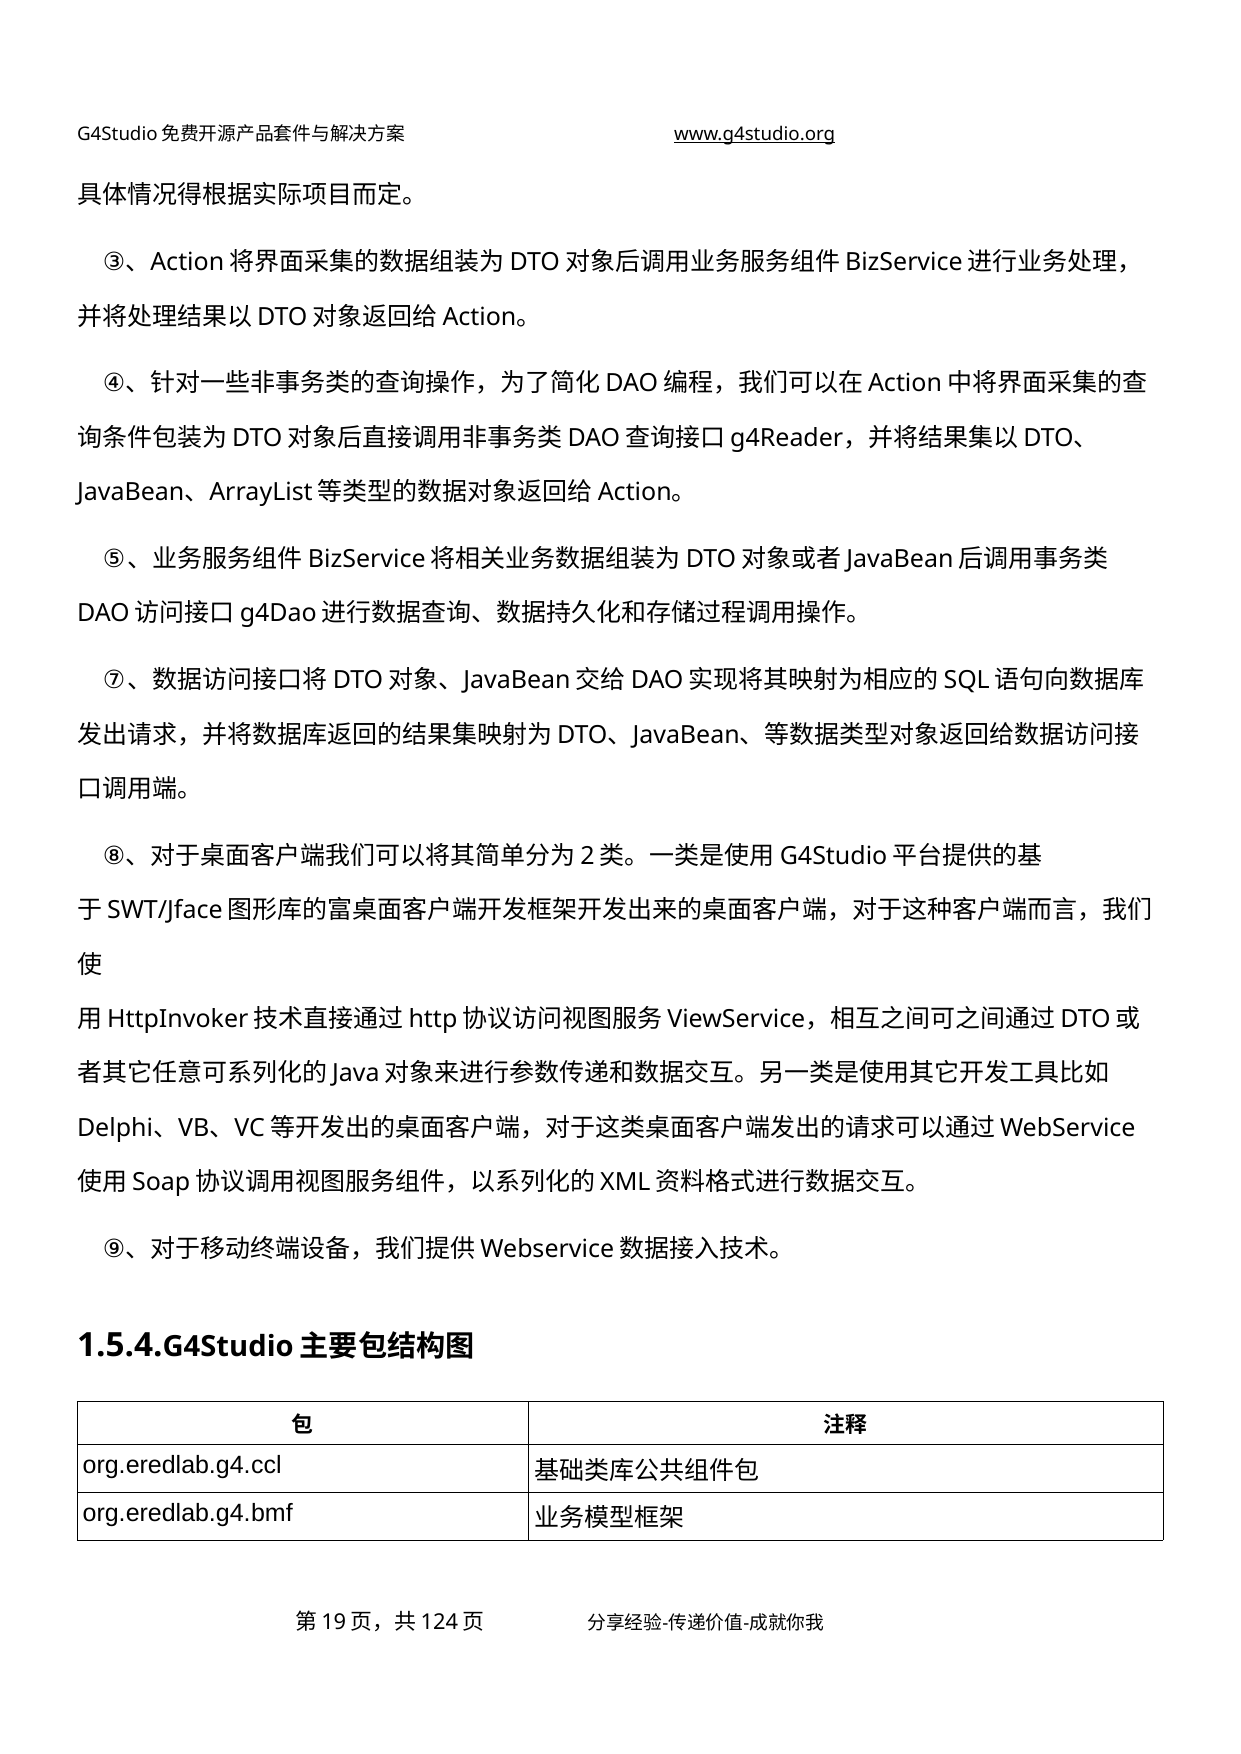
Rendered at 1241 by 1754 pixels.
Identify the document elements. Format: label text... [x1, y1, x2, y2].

text ⑤、业务服务组件BizService将相关业务数据组装为DTO对象或者JavaBean后调用事务类DAO访问接口g4Dao进行数据查询、数据持久化和存储过程调用操作。 [77, 538, 1163, 629]
table_cell 业务模型框架 [529, 1493, 1163, 1540]
text 具体情况得根据实际项目而定。 [77, 175, 1163, 211]
text ⑦、数据访问接口将DTO对象、JavaBean交给DAO实现将其映射为相应的SQL语句向数据库发出请求，并将数据库返回的结果集映射为DTO、JavaBean、等数据类型对象返回给数据访问接口调用端。 [77, 660, 1163, 805]
text ⑨、对于移动终端设备，我们提供Webservice数据接入技术。 [77, 1228, 1163, 1265]
text ⑧、对于桌面客户端我们可以将其简单分为2类。一类是使用G4Studio平台提供的基于SWT/Jface图形库的富桌面客户端开发框架开发出来的桌面客户端，对于这种客户端而言，我们使 用HttpInvoker技术直接通过http协议访问视图服务ViewService，相互之间可之间通过DTO或者其它任意可系列化的Java对象来进行参数传递和数据交互。另一类是使用其它开发工具比如Delphi、VB、VC等开发出的桌面客户端，对于这类桌面客户端发出的请求可以通过WebService使用Soap协议调用视图服务组件，以系列化的XML资料格式进行数据交互。 [77, 835, 1163, 1198]
table_cell 基础类库公共组件包 [529, 1445, 1163, 1492]
text ④、针对一些非事务类的查询操作，为了简化DAO编程，我们可以在Action中将界面采集的查询条件包装为DTO对象后直接调用非事务类DAO查询接口g4Reader，并将结果集以DTO、 JavaBean、ArrayList等类型的数据对象返回给Action。 [77, 363, 1163, 508]
text ③、Action将界面采集的数据组装为DTO对象后调用业务服务组件BizService进行业务处理，并将处理结果以DTO对象返回给Action。 [77, 242, 1163, 332]
table_header 包 [78, 1402, 528, 1444]
table_cell org.eredlab.g4.bmf [78, 1493, 528, 1540]
subtitle 1.5.4.G4Studio主要包结构图 [77, 1320, 1163, 1366]
table_header 注释 [529, 1402, 1163, 1444]
table_cell org.eredlab.g4.ccl [78, 1445, 528, 1492]
